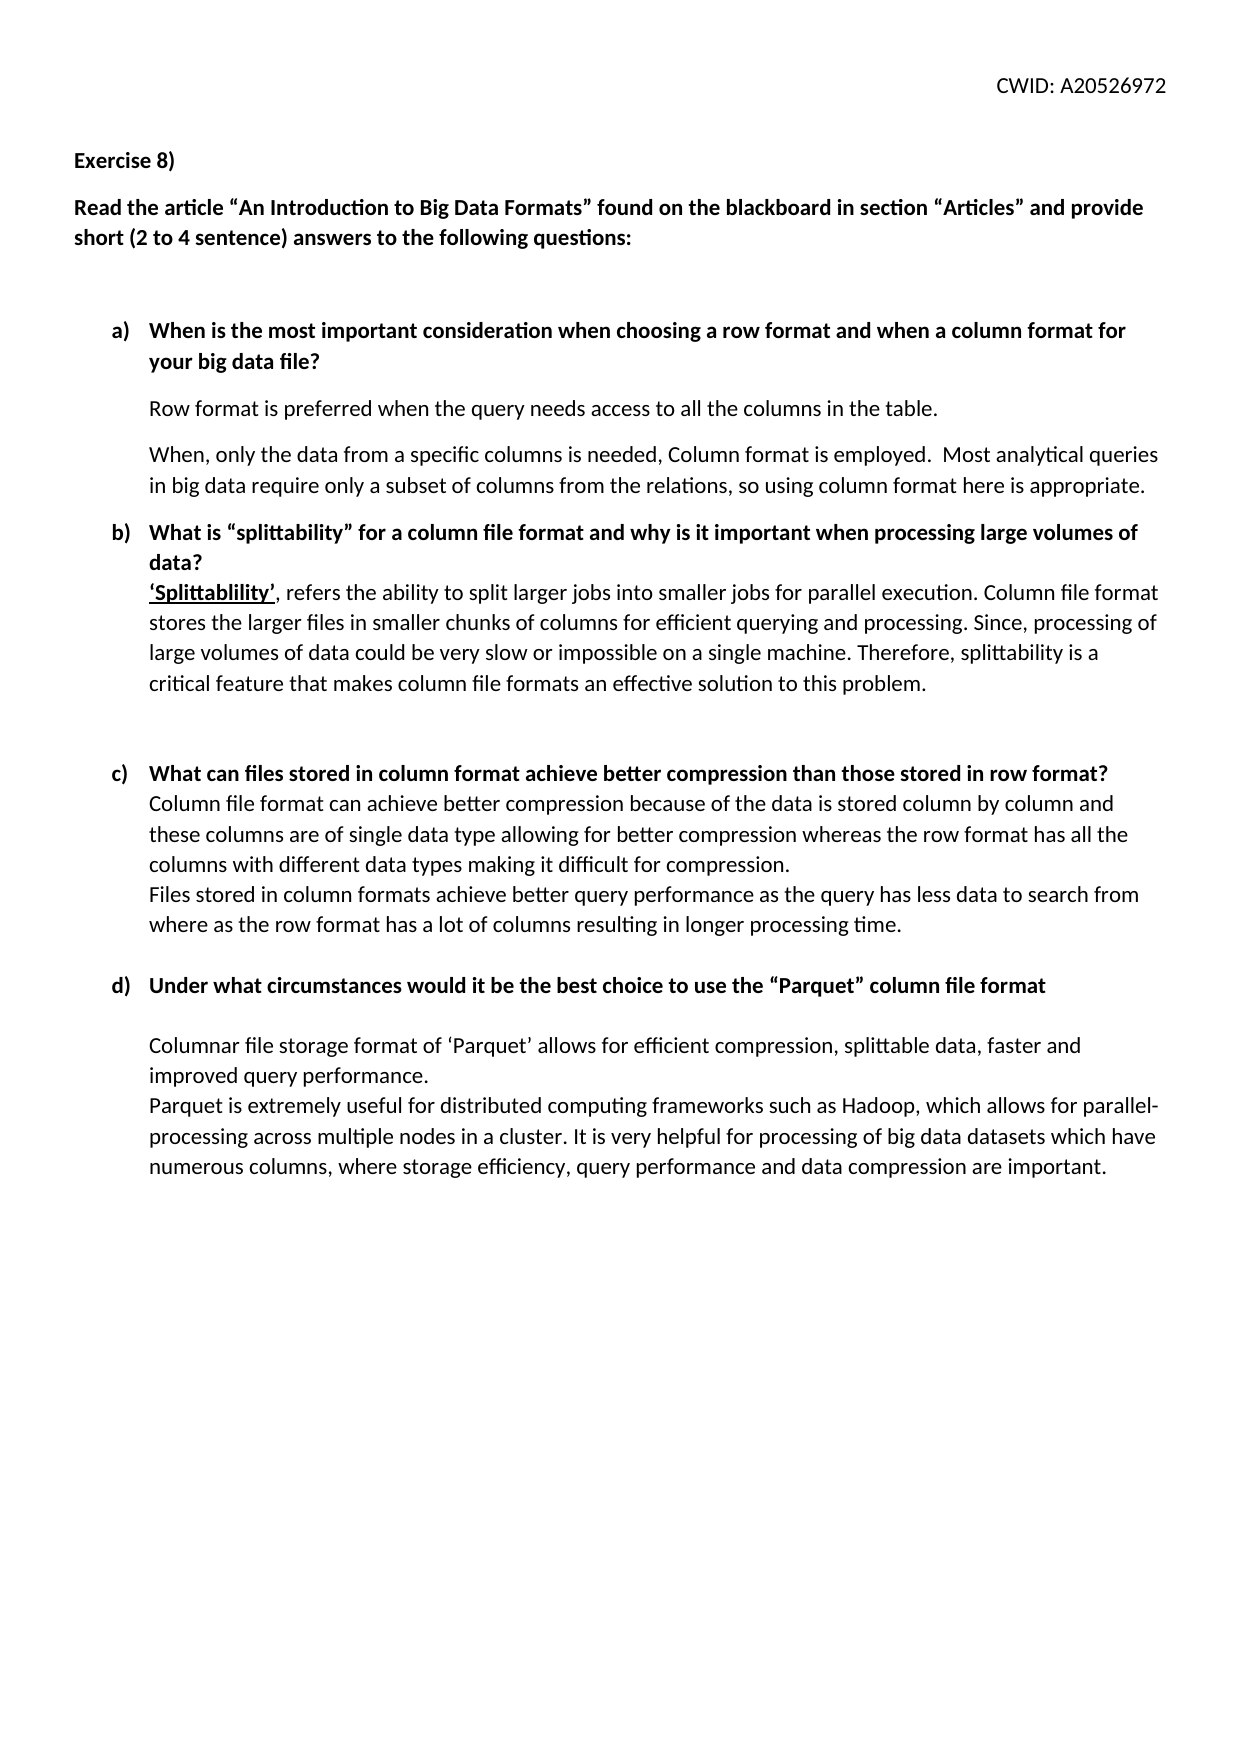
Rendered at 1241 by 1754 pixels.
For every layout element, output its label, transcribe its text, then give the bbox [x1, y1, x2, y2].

text Read the article “An Introduction to Big Data Formats” found on the blackboard in section “Articles” and provide short (2 to 4 sentence) answers to the following questions: [74, 193, 1166, 251]
list Under what circumstances would it be the best choice to use the “Parquet” column file format [111, 971, 1166, 999]
list Column file format can achieve better compression because of the data is stored column by column and these columns are of single data type allowing for better compression whereas the row format has all the columns with different data types making it difficult for compression. [149, 789, 1166, 878]
text Row format is preferred when the query needs access to all the columns in the table. [149, 394, 1166, 422]
text Exercise 8) [74, 146, 1166, 174]
list ‘Splittablility’, refers the ability to split larger jobs into smaller jobs for parallel execution. Column file format stores the larger files in smaller chunks of columns for efficient querying and processing. Since, processing of large volumes of data could be very slow or impossible on a single machine. Therefore, splittability is a critical feature that makes column file formats an effective solution to this problem. [149, 578, 1166, 697]
list What is “splittability” for a column file format and why is it important when processing large volumes of data? [111, 518, 1166, 576]
list Parquet is extremely useful for distributed computing frameworks such as Hadoop, which allows for parallel-processing across multiple nodes in a cluster. It is very helpful for processing of big data datasets which have numerous columns, where storage efficiency, query performance and data compression are important. [149, 1092, 1166, 1180]
list When is the most important consideration when choosing a row format and when a column format for your big data file? [111, 317, 1166, 375]
list Files stored in column formats achieve better query performance as the query has less data to search from where as the row format has a lot of columns resulting in longer processing time. [149, 880, 1166, 938]
list Columnar file storage format of ‘Parquet’ allows for efficient compression, splittable data, faster and improved query performance. [149, 1031, 1166, 1089]
list What can files stored in column format achieve better compression than those stored in row format? [111, 759, 1166, 787]
text When, only the data from a specific columns is needed, Column format is employed. Most analytical queries in big data require only a subset of columns from the relations, so using column format here is appropriate. [149, 441, 1166, 499]
